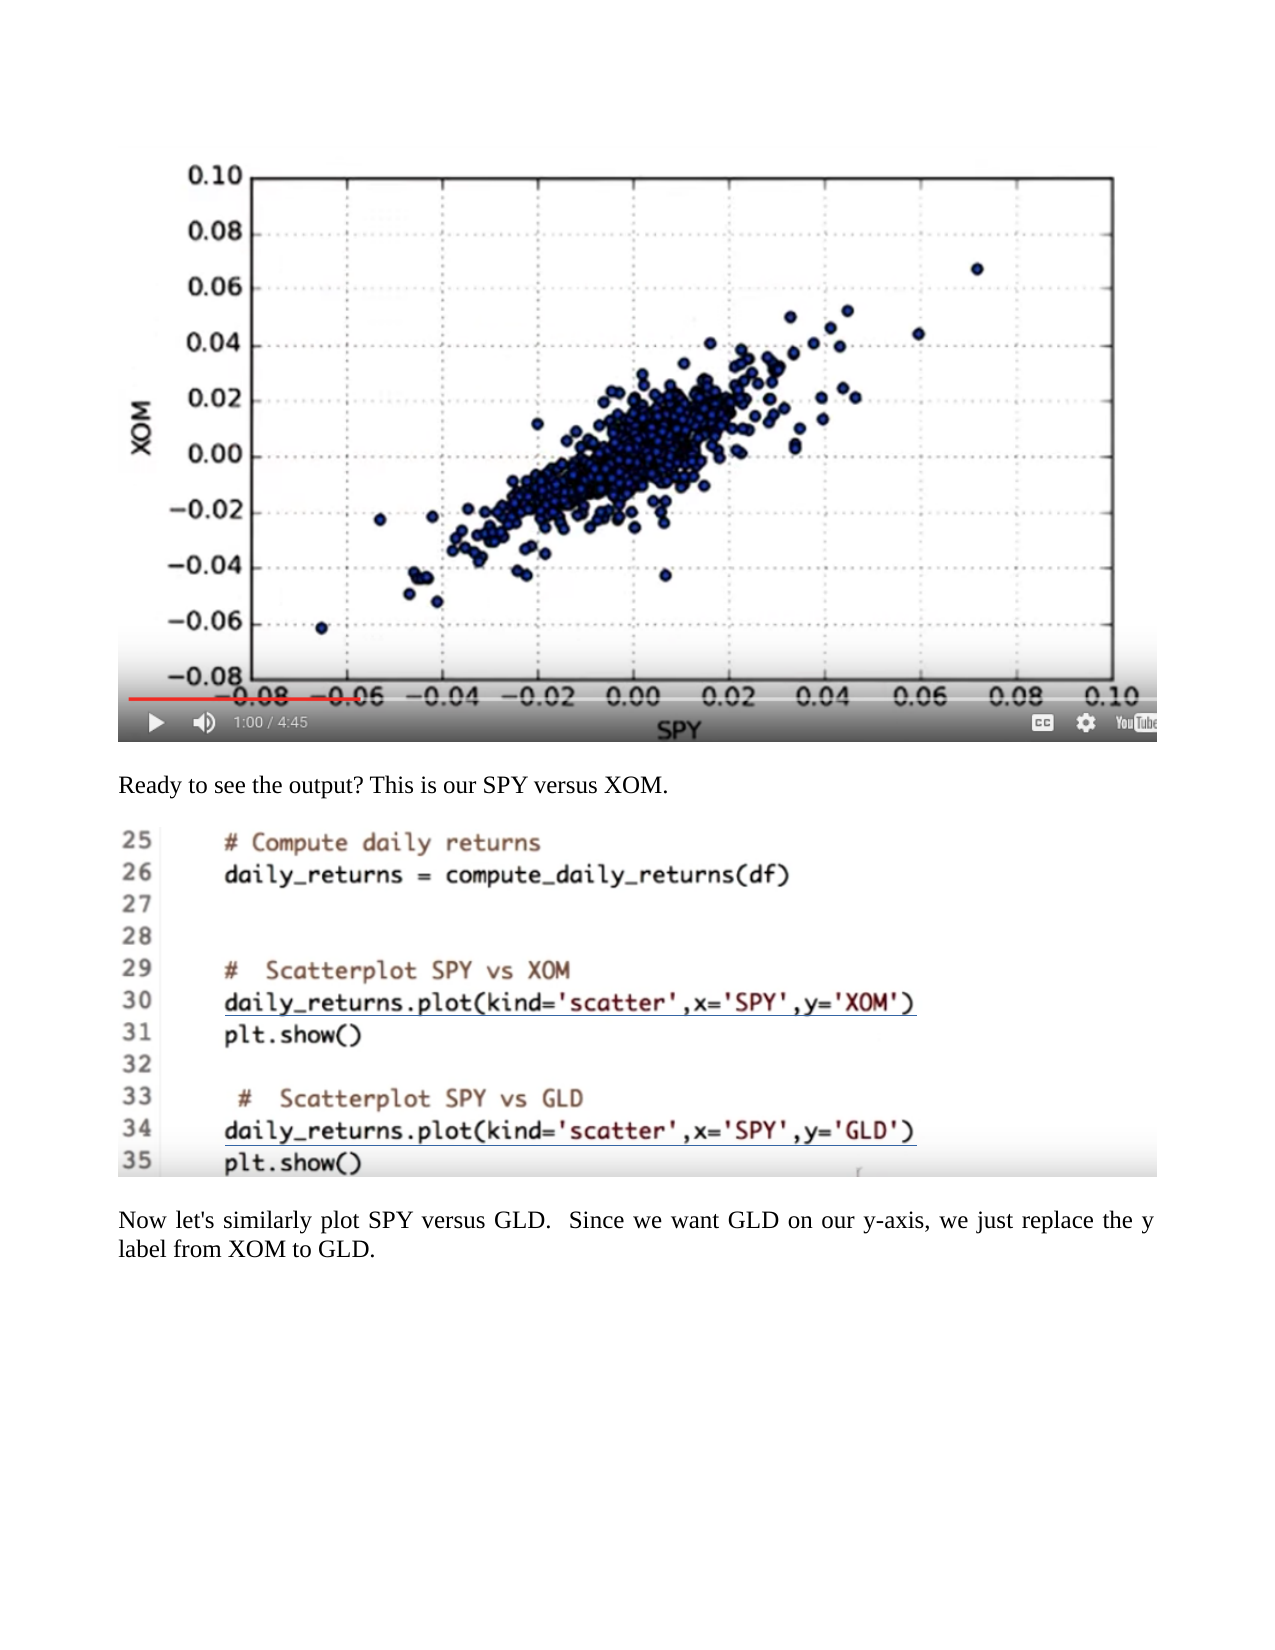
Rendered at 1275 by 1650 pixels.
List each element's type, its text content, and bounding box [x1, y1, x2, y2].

picture [118, 146, 1157, 742]
picture [118, 827, 1157, 1177]
text Ready to see the output? This is our SPY versus XOM. [118, 770, 1157, 799]
text Now let's similarly plot SPY versus GLD. Since we want GLD on our y-axis, we just replace the y label from XOM to GLD. [118, 1206, 1157, 1263]
